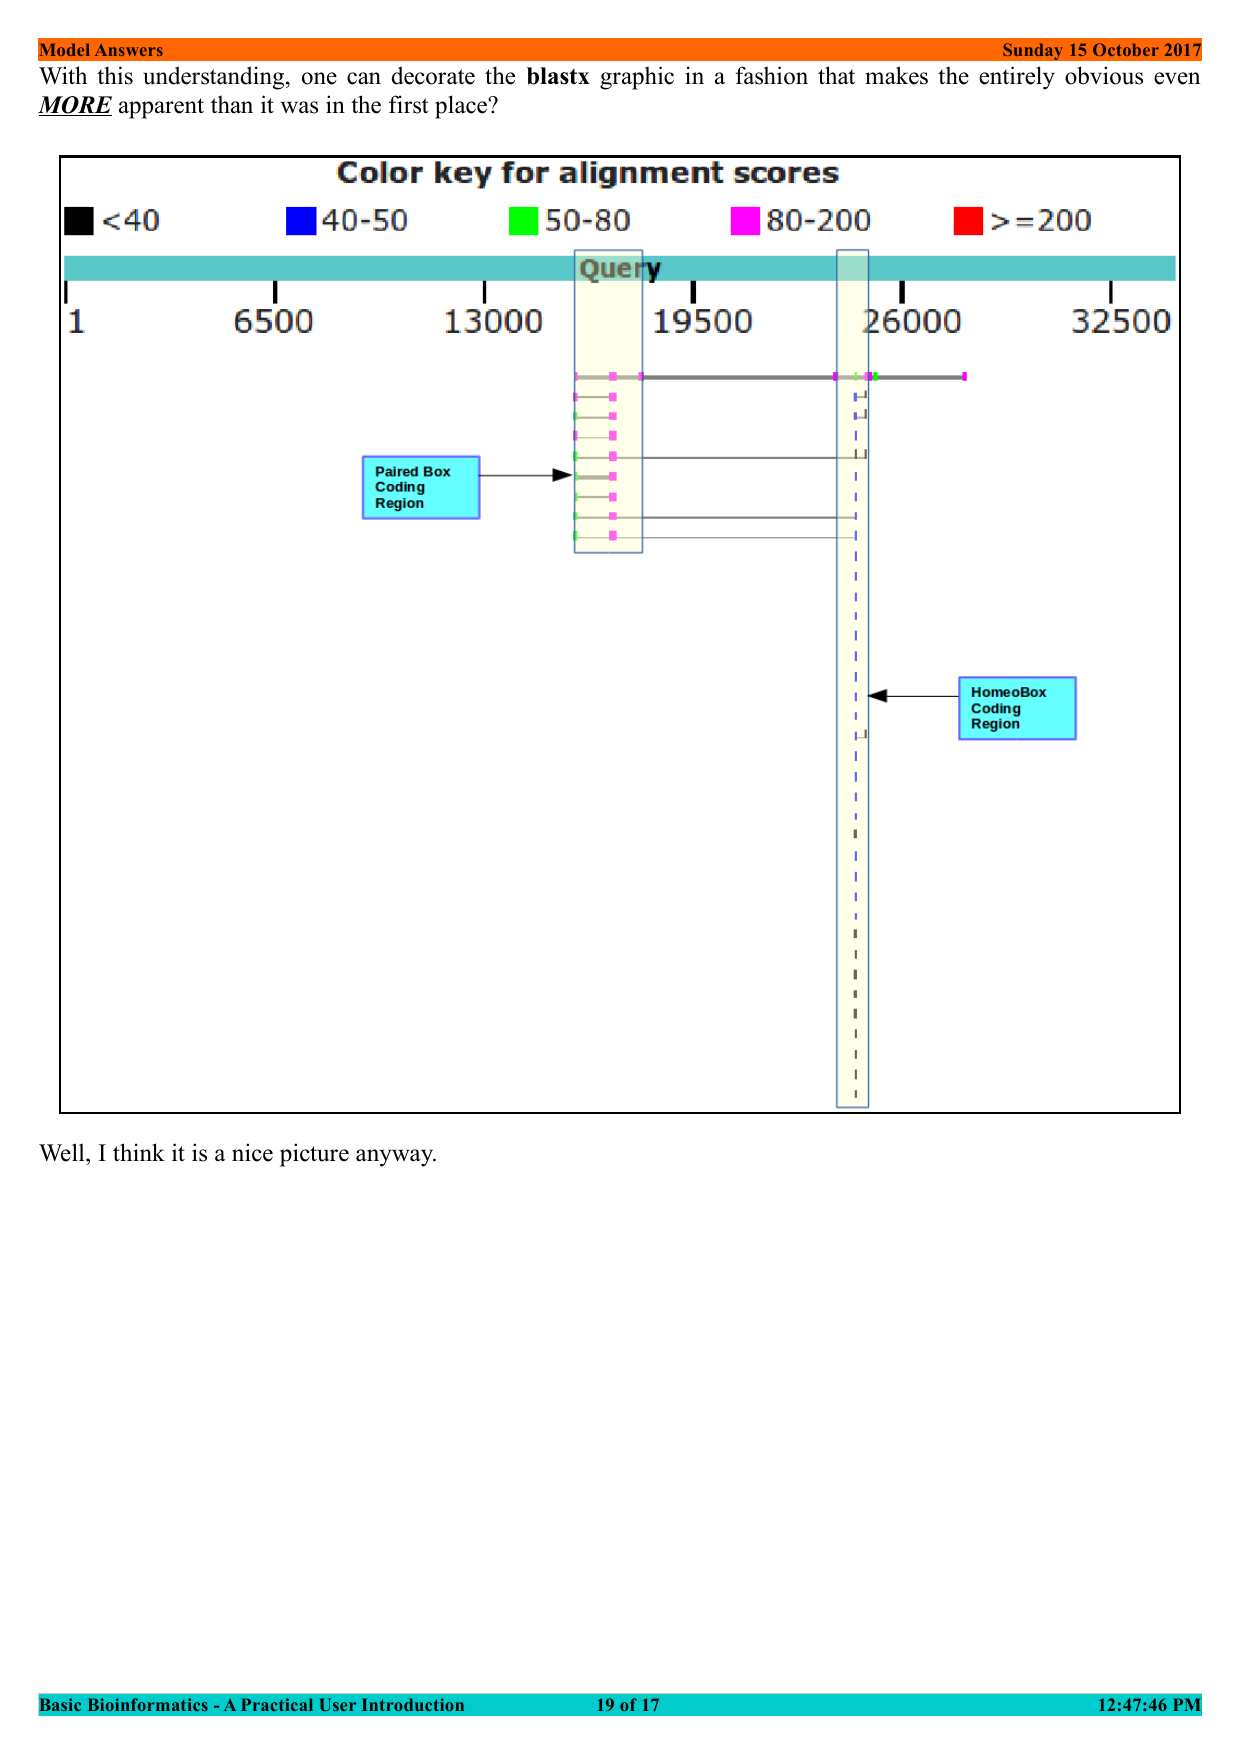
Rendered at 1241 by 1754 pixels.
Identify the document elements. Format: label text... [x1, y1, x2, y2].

text With this understanding, one can decorate the blastx graphic in a fashion that makes the entirely obvious even MORE apparent than it was in the first place? [38, 61, 1202, 119]
picture [61, 158, 1179, 1112]
text Well, I think it is a nice picture anyway. [38, 166, 1202, 1166]
